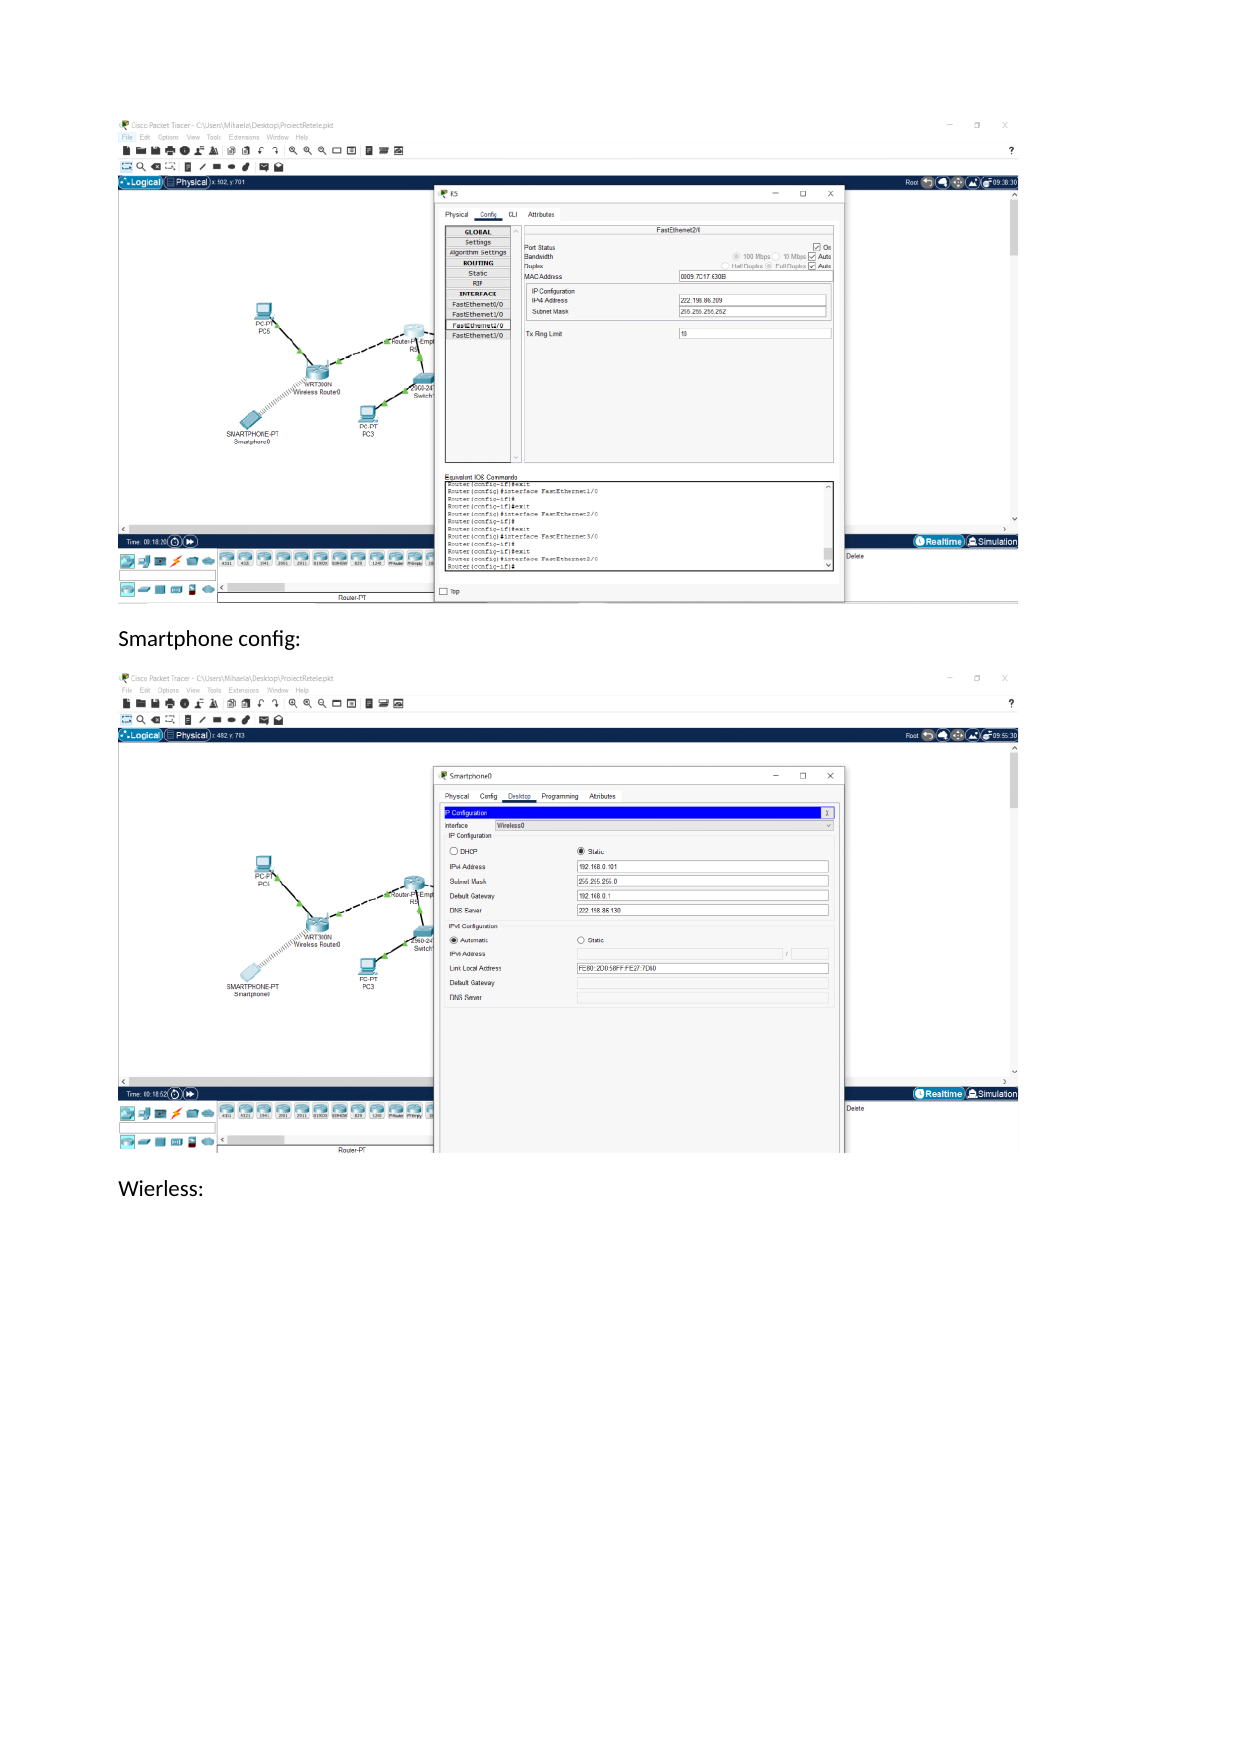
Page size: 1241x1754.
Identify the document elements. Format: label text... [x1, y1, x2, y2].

text Wierless: [118, 1174, 1122, 1202]
text Smartphone config: [118, 624, 1122, 652]
